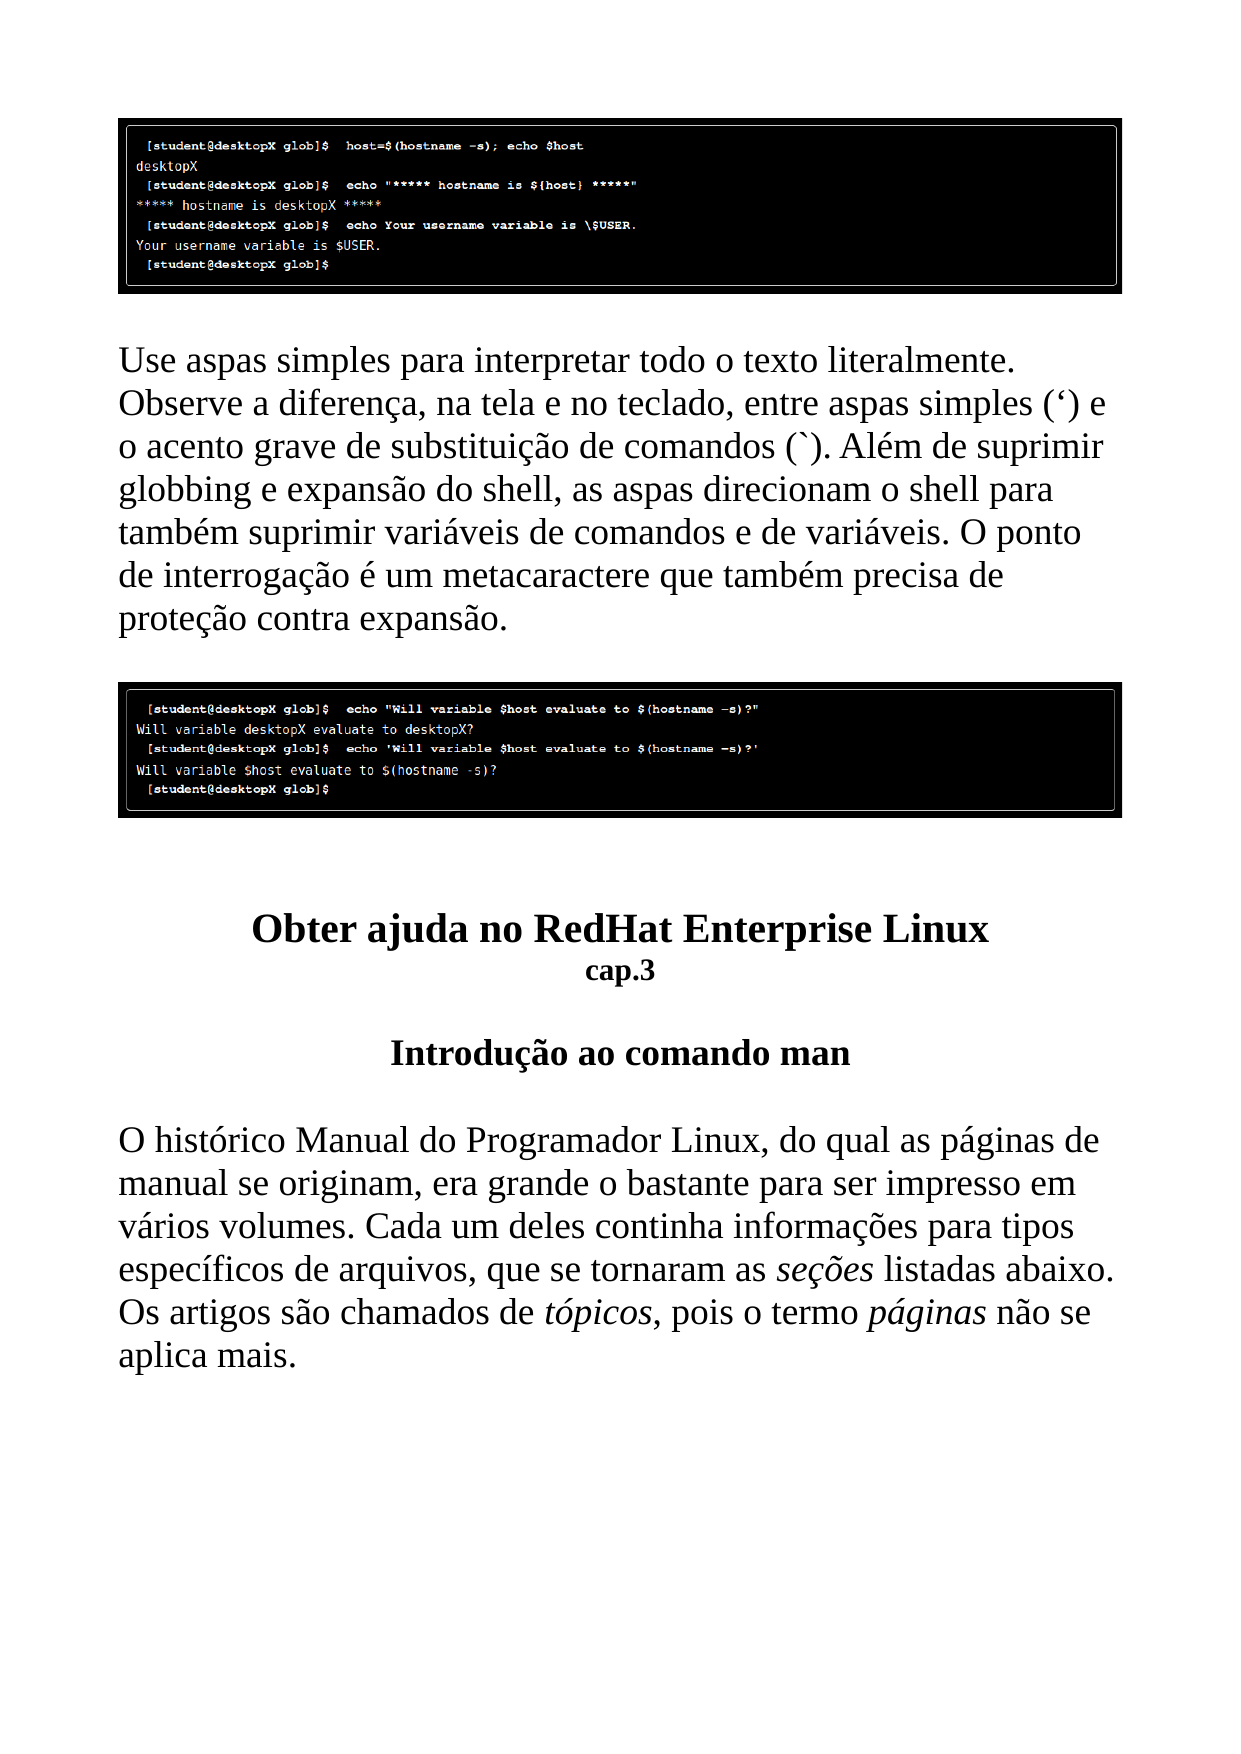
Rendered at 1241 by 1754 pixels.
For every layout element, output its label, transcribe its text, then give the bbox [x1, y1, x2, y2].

text O histórico Manual do Programador Linux, do qual as páginas de manual se originam, era grande o bastante para ser impresso em vários volumes. Cada um deles continha informações para tipos específicos de arquivos, que se tornaram as seções listadas abaixo. Os artigos são chamados de tópicos, pois o termo páginas não se aplica mais. [118, 1117, 1122, 1376]
text Obter ajuda no RedHat Enterprise Linux [118, 904, 1122, 952]
picture [118, 682, 1123, 818]
picture [118, 118, 1123, 294]
text Introdução ao comando man [118, 1031, 1122, 1074]
text cap.3 [118, 952, 1122, 988]
text Use aspas simples para interpretar todo o texto literalmente. Observe a diferença, na tela e no teclado, entre aspas simples (‘) e o acento grave de substituição de comandos (`). Além de suprimir globbing e expansão do shell, as aspas direcionam o shell para também suprimir variáveis de comandos e de variáveis. O ponto de interrogação é um metacaractere que também precisa de proteção contra expansão. [118, 337, 1122, 639]
